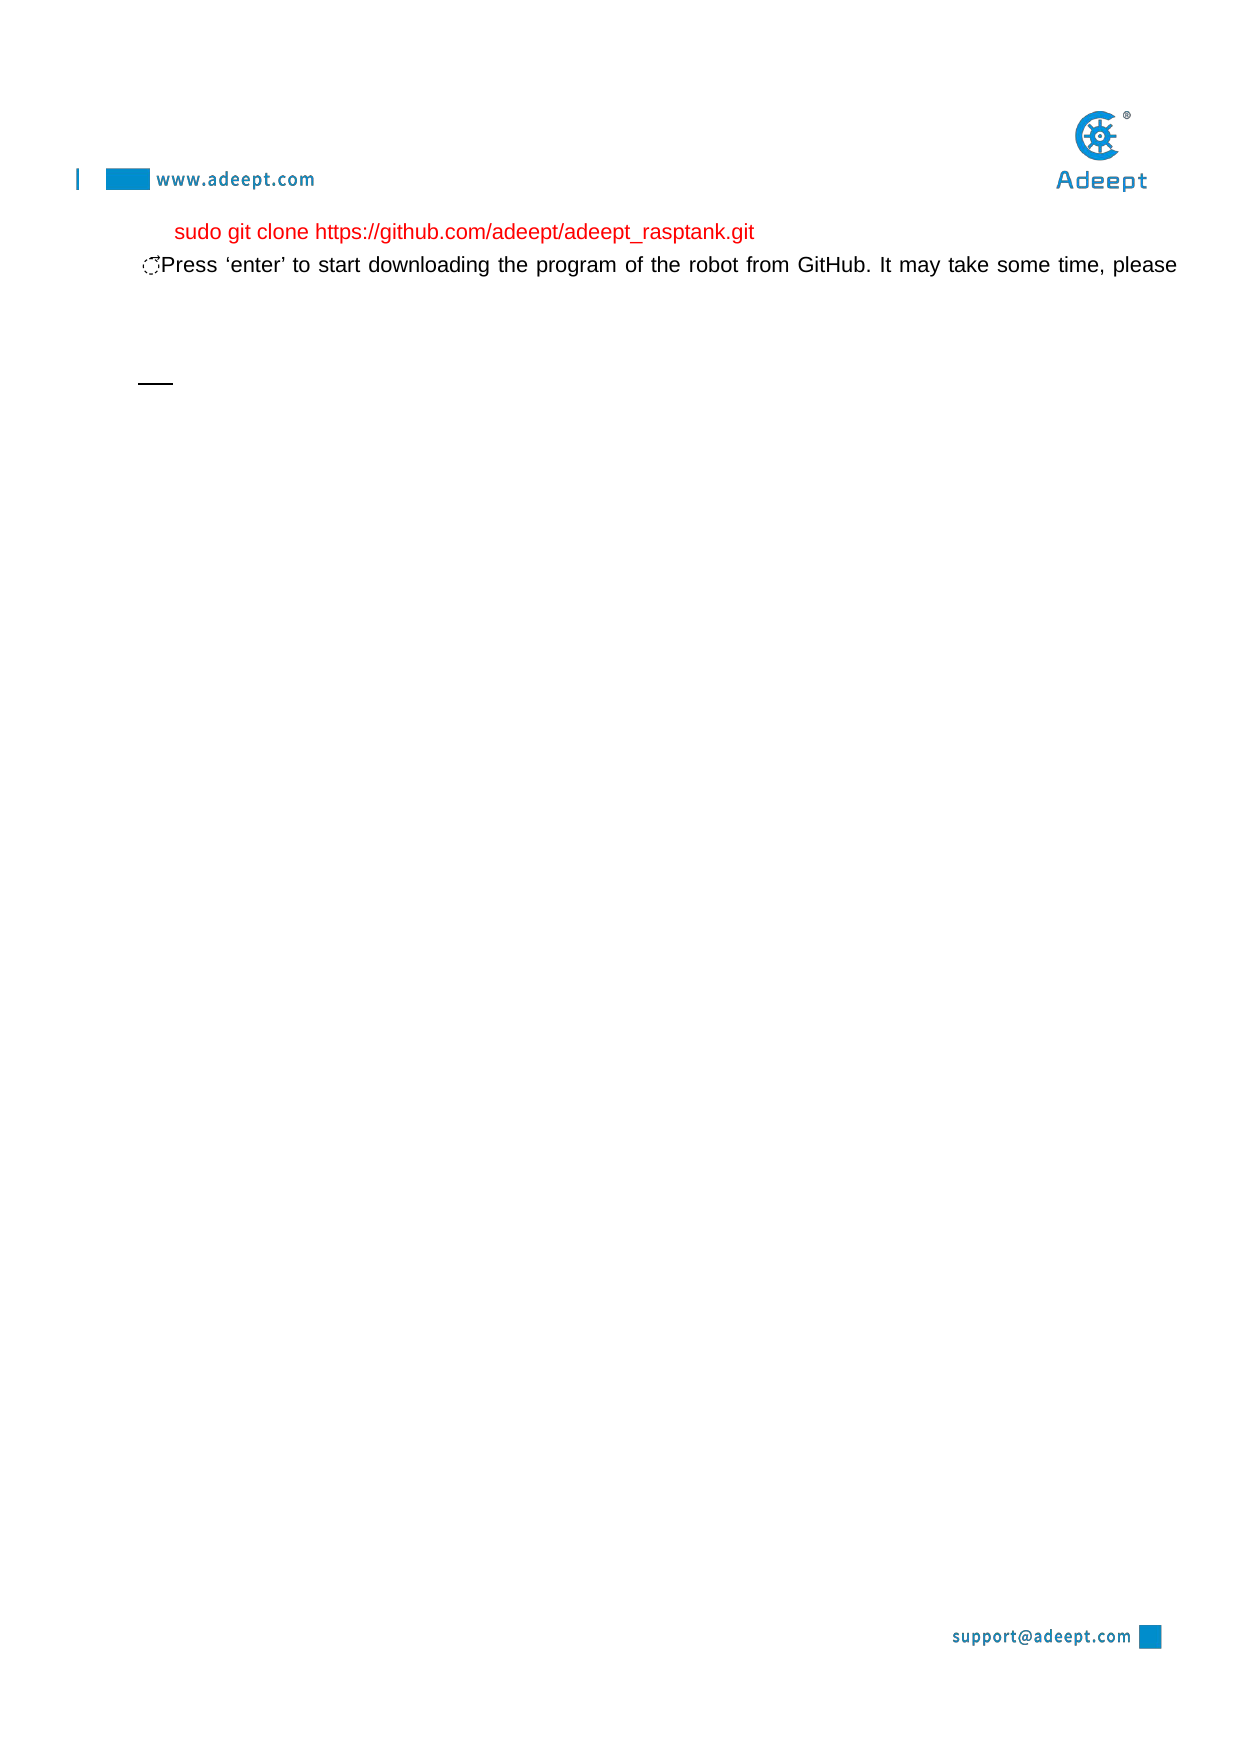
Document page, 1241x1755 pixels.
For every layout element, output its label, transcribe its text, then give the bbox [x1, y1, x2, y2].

picture [947, 1625, 1139, 1649]
picture [1056, 111, 1147, 192]
text ⃗Press ‘enter’ to start downloading the program of the robot from GitHub. It may take some time, please [141, 244, 1195, 280]
text sudo git clone https://github.com/adeept/adeept_rasptank.git [174, 221, 1195, 244]
picture [75, 167, 343, 191]
